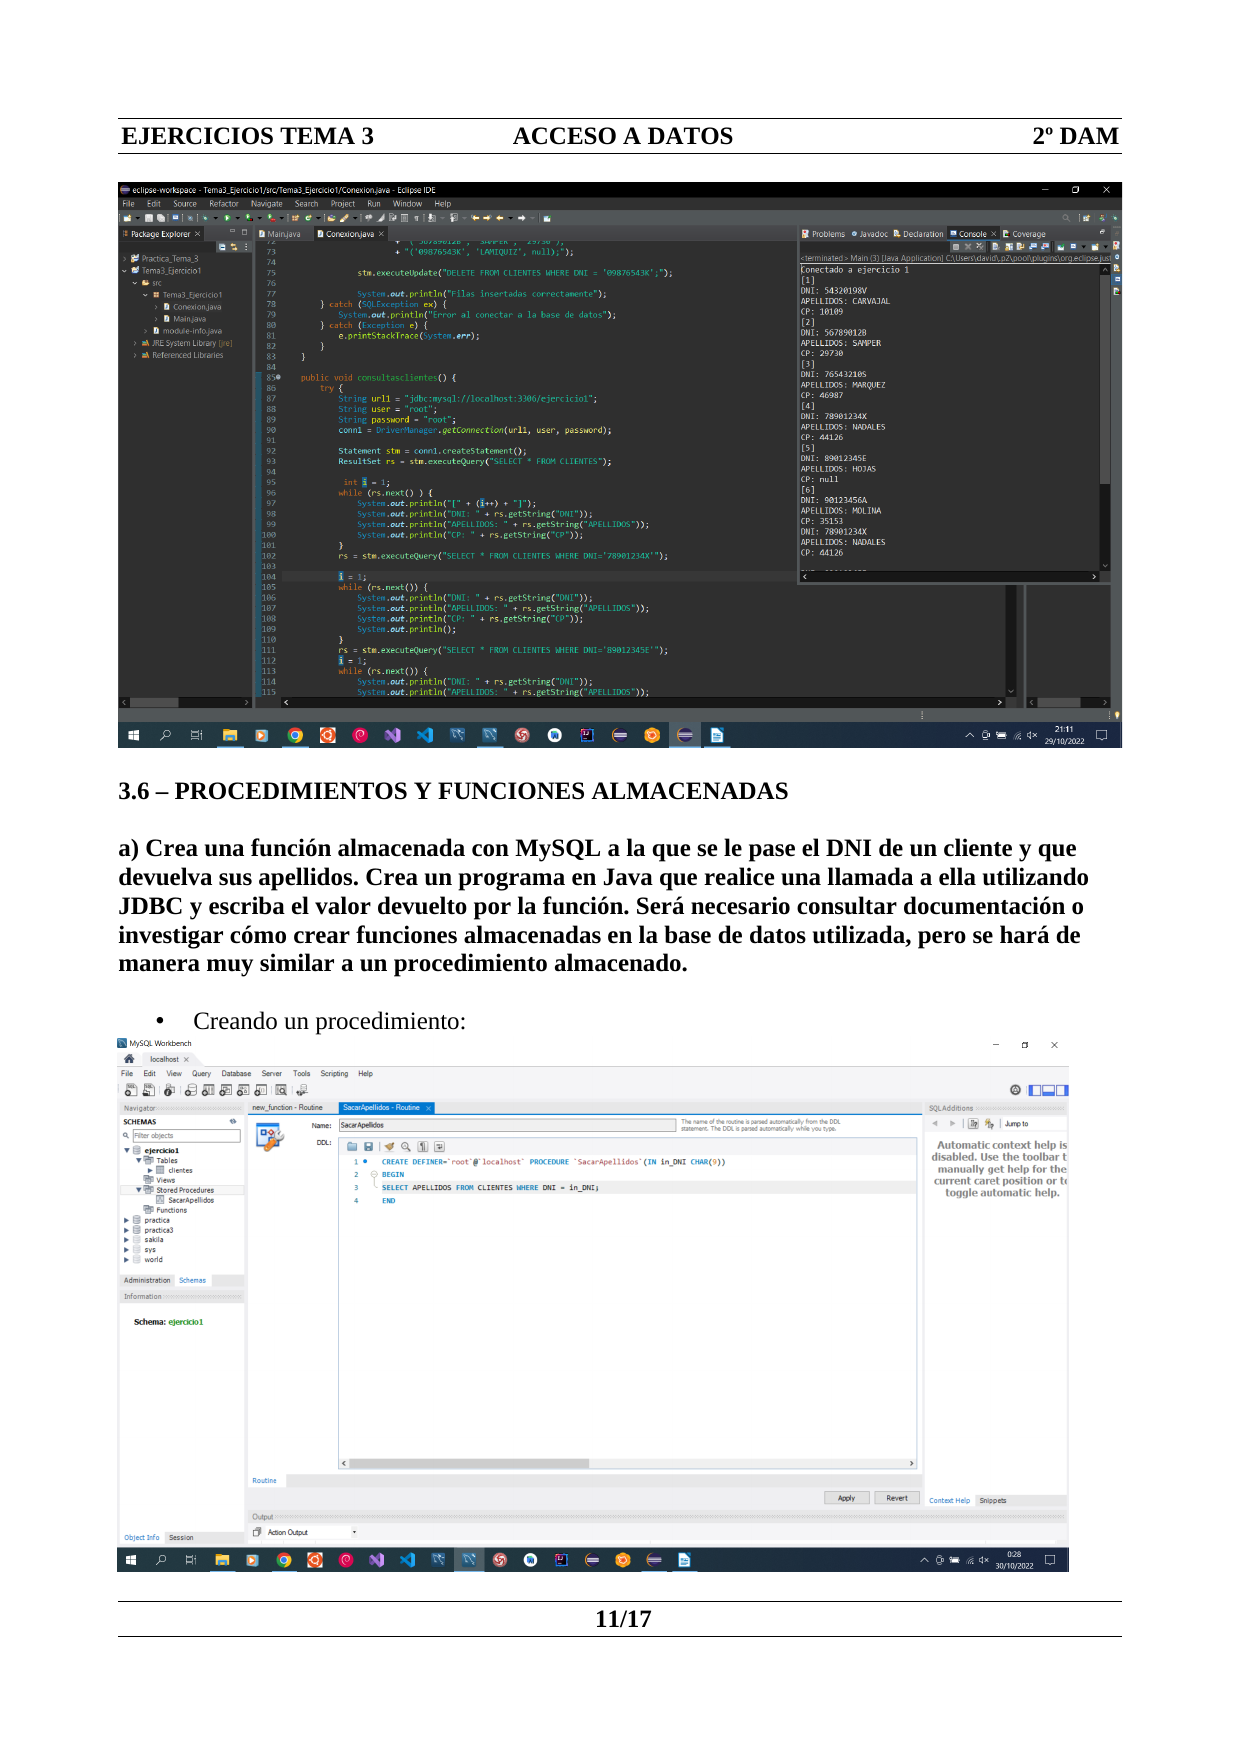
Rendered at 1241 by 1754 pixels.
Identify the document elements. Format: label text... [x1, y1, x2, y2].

picture [118, 182, 1123, 748]
text a) Crea una función almacenada con MySQL a la que se le pase el DNI de un cliente y que devuelva sus apellidos. Crea un programa en Java que realice una llamada a ella utilizando JDBC y escriba el valor devuelto por la función. Será necesario consultar documentación o investigar cómo crear funciones almacenadas en la base de datos utilizada, pero se hará de manera muy similar a un procedimiento almacenado. [118, 833, 1122, 977]
picture [117, 1036, 1069, 1572]
text 3.6 – PROCEDIMIENTOS Y FUNCIONES ALMACENADAS [118, 776, 1122, 805]
list Creando un procedimiento: [156, 1006, 1122, 1035]
